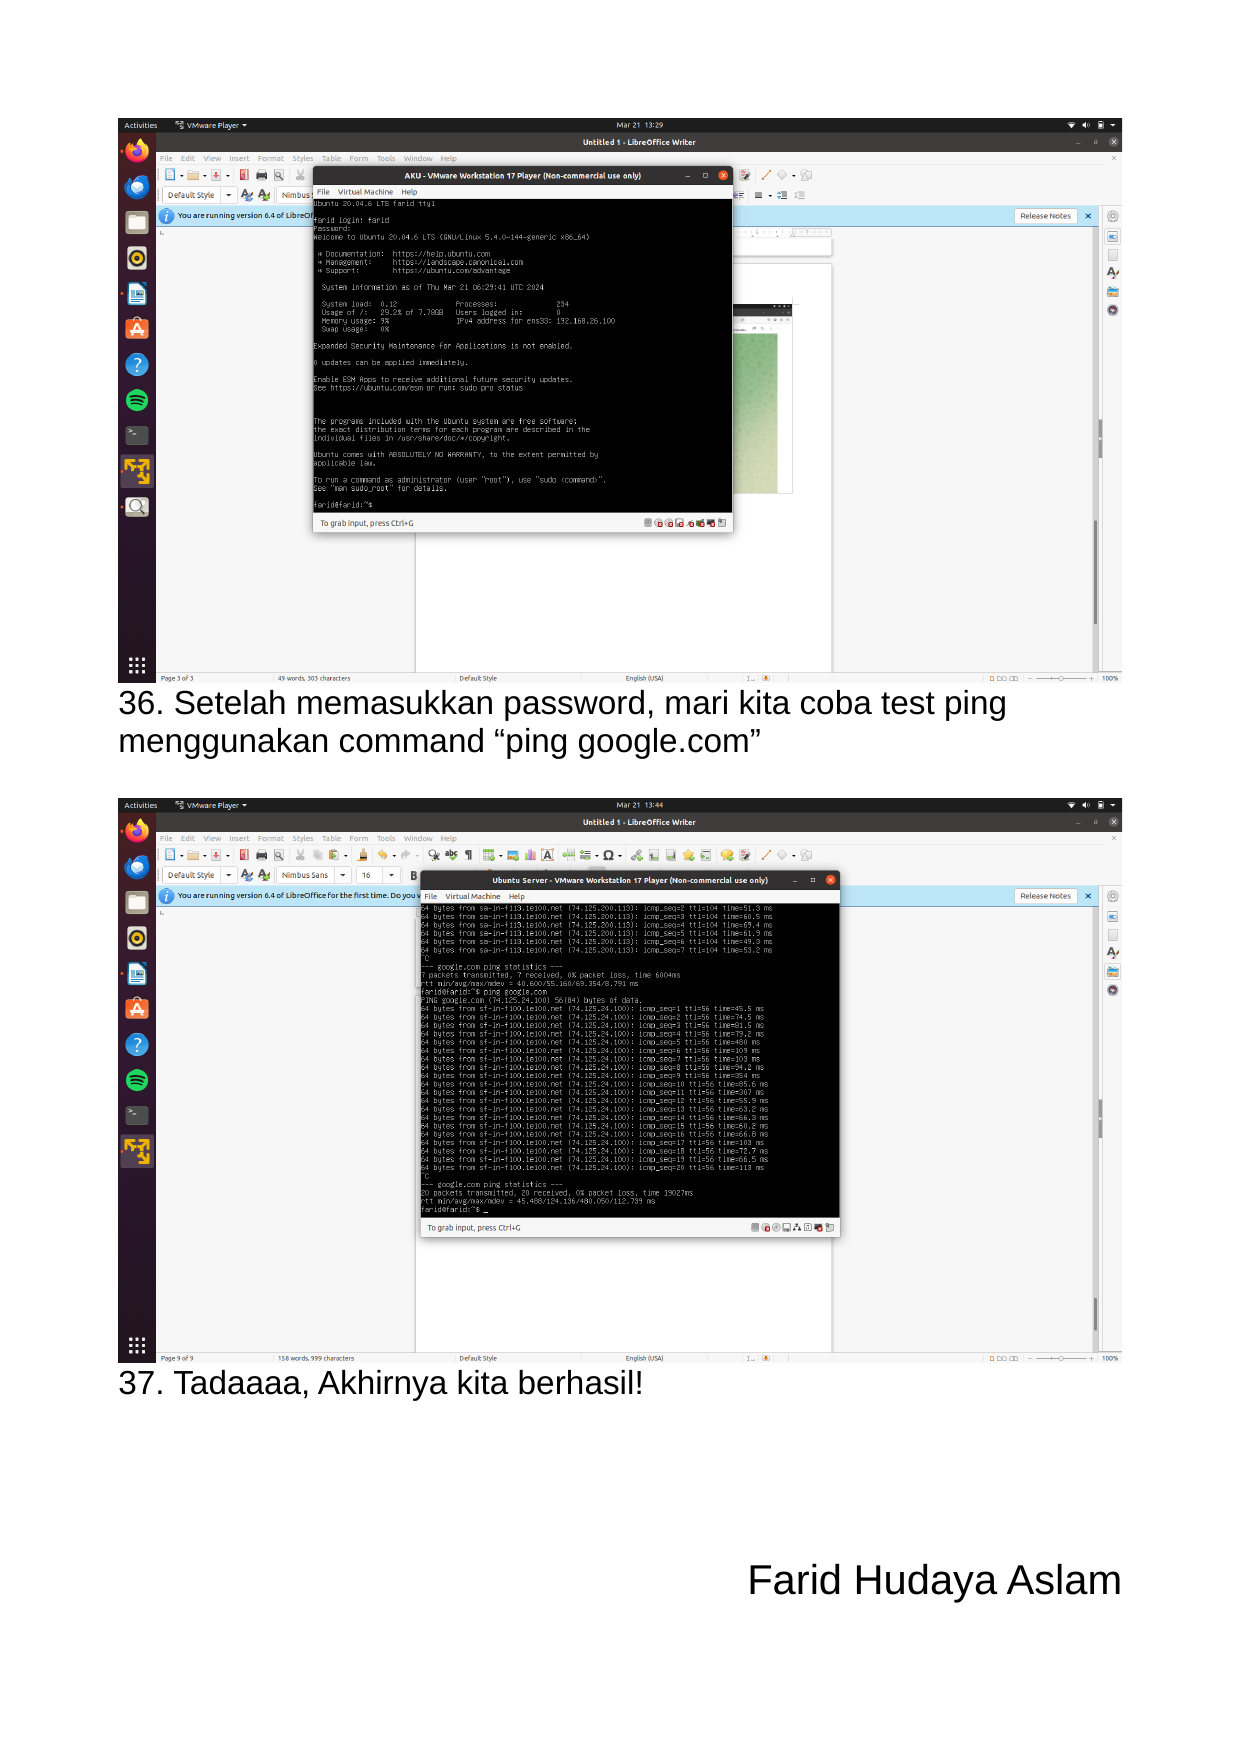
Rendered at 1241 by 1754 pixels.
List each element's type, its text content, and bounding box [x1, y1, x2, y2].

text 37. Tadaaaa, Akhirnya kita berhasil! [118, 1363, 1122, 1401]
text 36. Setelah memasukkan password, mari kita coba test ping menggunakan command “ping google.com” [118, 683, 1122, 760]
picture [118, 118, 1123, 683]
text Farid Hudaya Aslam [118, 1555, 1122, 1603]
picture [118, 798, 1123, 1363]
